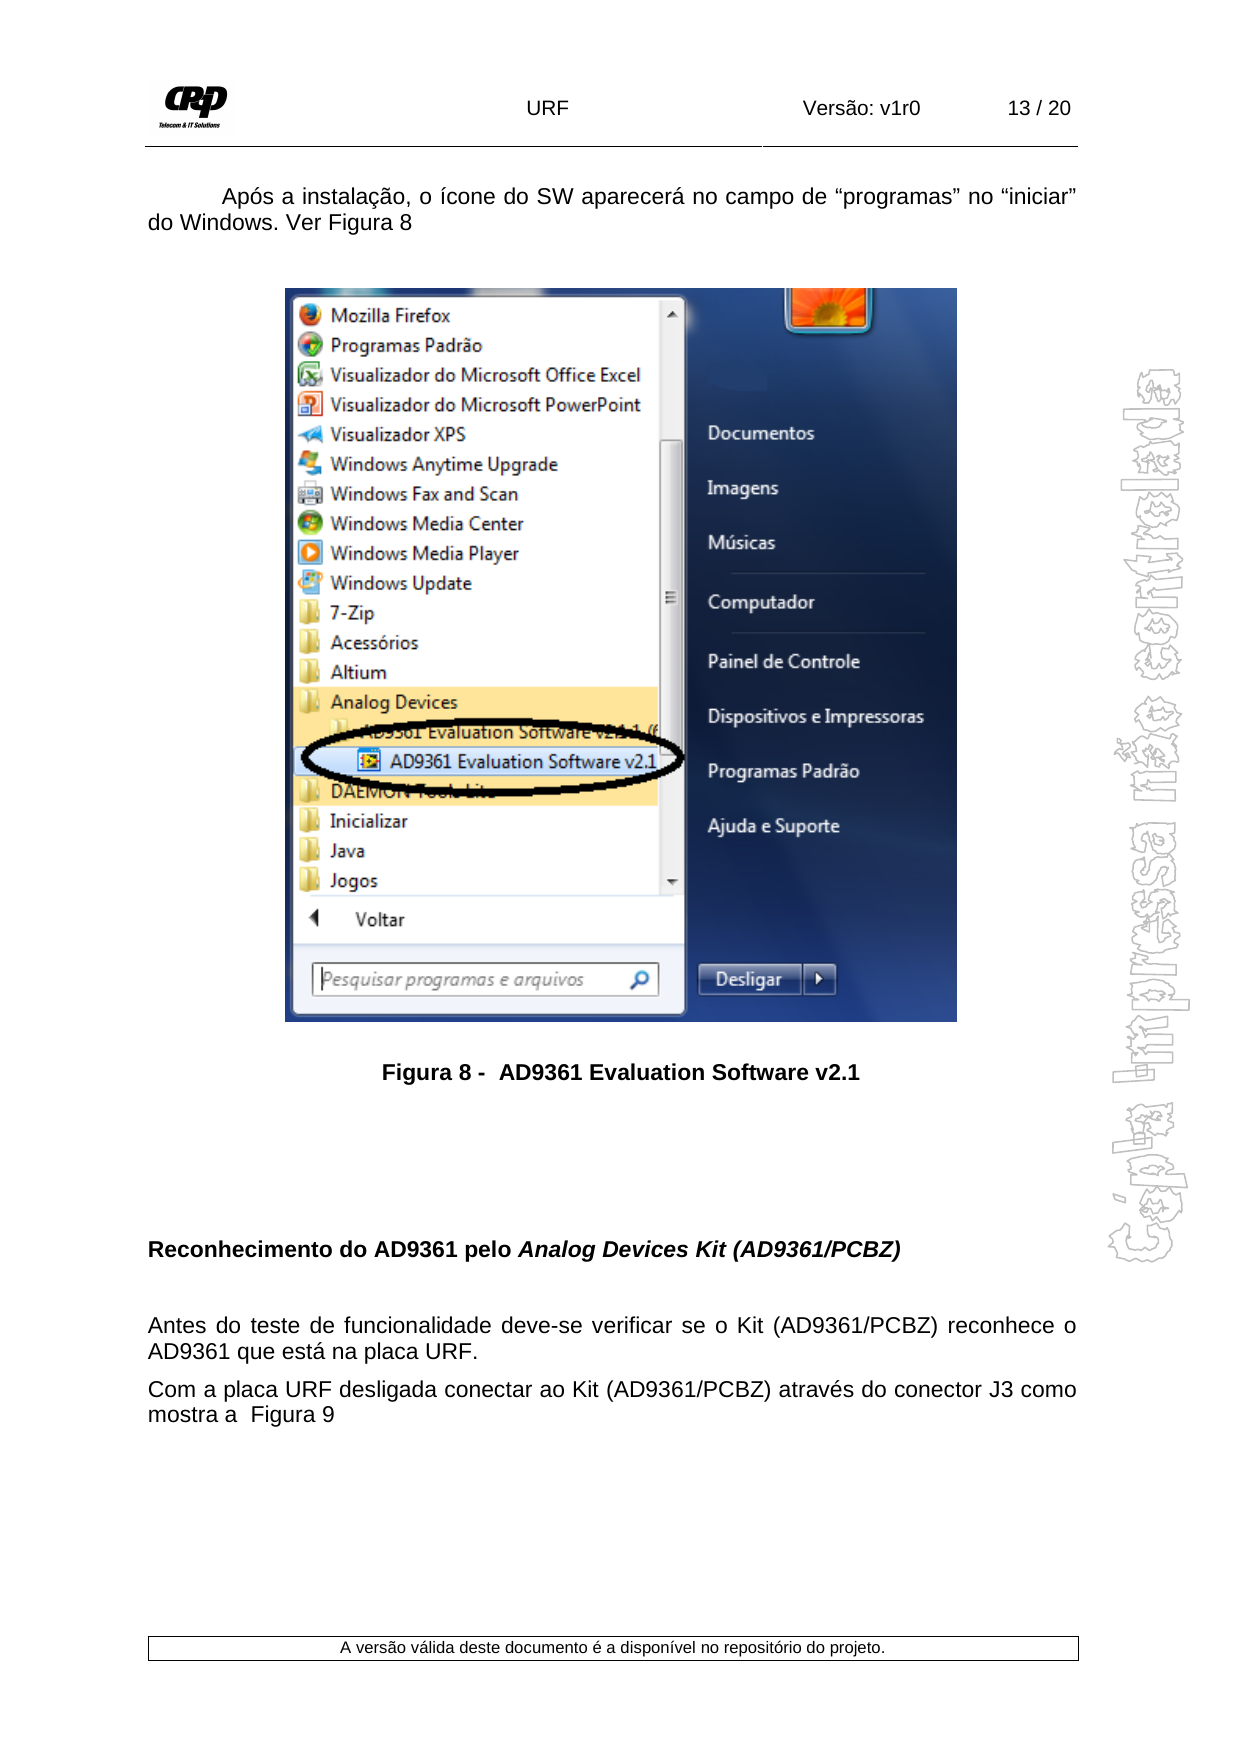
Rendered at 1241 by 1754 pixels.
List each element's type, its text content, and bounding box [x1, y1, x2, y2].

text Figura 8 - AD9361 Evaluation Software v2.1 [177, 1059, 1065, 1085]
picture [147, 80, 237, 137]
text Antes do teste de funcionalidade deve-se verificar se o Kit (AD9361/PCBZ) reconhece o AD9361 que está na placa URF. [148, 1313, 1078, 1364]
text Com a placa URF desligada conectar ao Kit (AD9361/PCBZ) através do conector J3 como mostra a Figura 9 [148, 1376, 1078, 1427]
picture [285, 288, 957, 1022]
text Após a instalação, o ícone do SW aparecerá no campo de “programas” no “iniciar” do Windows. Ver Figura 8 [148, 184, 1078, 235]
subtitle Reconhecimento do AD9361 pelo Analog Devices Kit (AD9361/PCBZ) [148, 1237, 1078, 1262]
